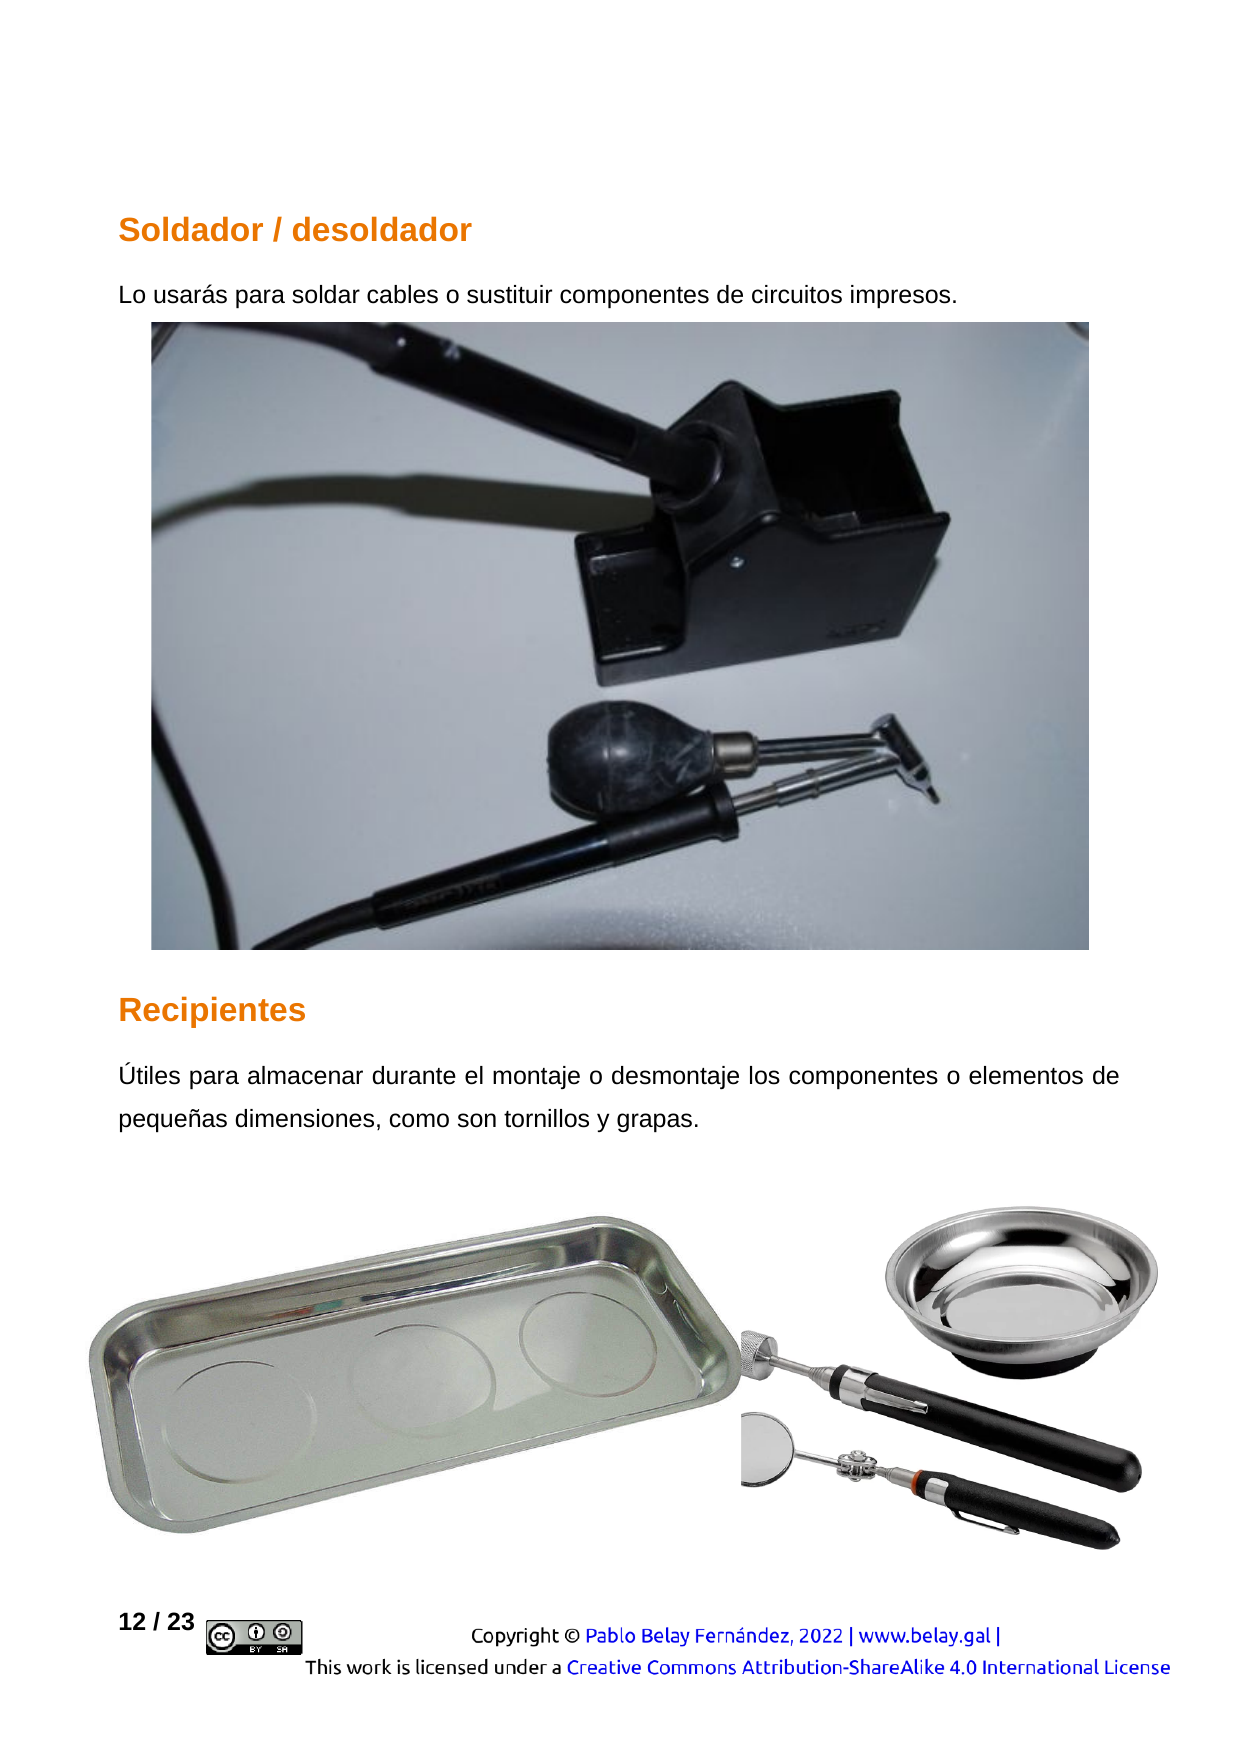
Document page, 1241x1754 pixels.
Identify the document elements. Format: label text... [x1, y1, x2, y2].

text Lo usarás para soldar cables o sustituir componentes de circuitos impresos. [118, 280, 1122, 308]
picture [79, 1137, 1205, 1690]
picture [151, 322, 1089, 950]
text Útiles para almacenar durante el montaje o desmontaje los componentes o elementos de pequeñas dimensiones, como son tornillos y grapas. [118, 1061, 1122, 1133]
subtitle Soldador / desoldador [118, 209, 1122, 248]
subtitle Recipientes [118, 990, 1122, 1029]
